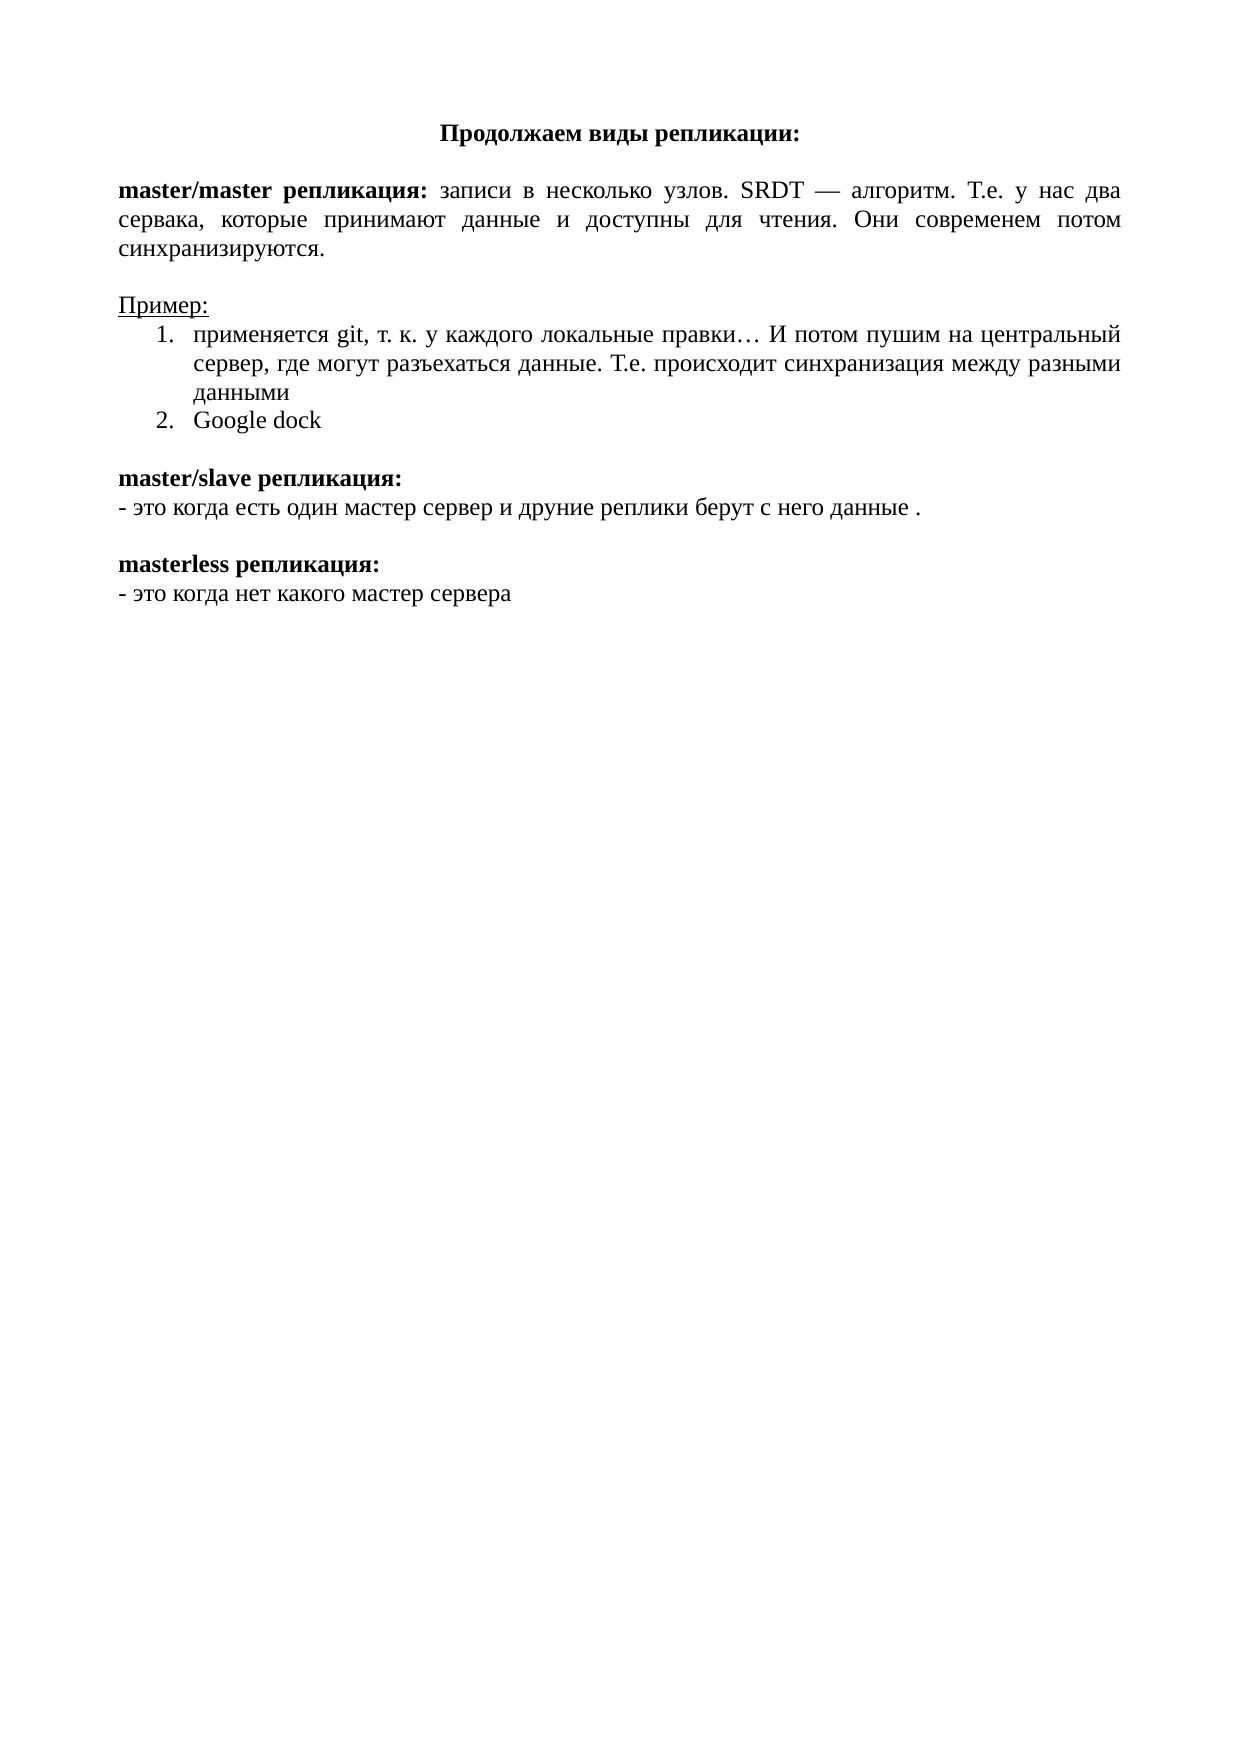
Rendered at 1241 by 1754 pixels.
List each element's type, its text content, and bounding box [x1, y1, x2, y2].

text Продолжаем виды репликации: [118, 118, 1122, 147]
text - это когда нет какого мастер сервера [118, 578, 1122, 607]
text masterless репликация: [118, 549, 1122, 578]
text master/slave репликация: [118, 463, 1122, 492]
text - это когда есть один мастер сервер и друние реплики берут с него данные . [118, 492, 1122, 521]
list применяется git, т. к. у каждого локальные правки… И потом пушим на центральный сервер, где могут разъехаться данные. Т.е. происходит синхранизация между разными данными [156, 319, 1122, 406]
list Google dock [156, 406, 1122, 434]
text master/master репликация: записи в несколько узлов. SRDT — алгоритм. Т.е. у нас два сервака, которые принимают данные и доступны для чтения. Они современем потом синхранизируются. [118, 176, 1122, 262]
text Пример: [118, 291, 1122, 319]
